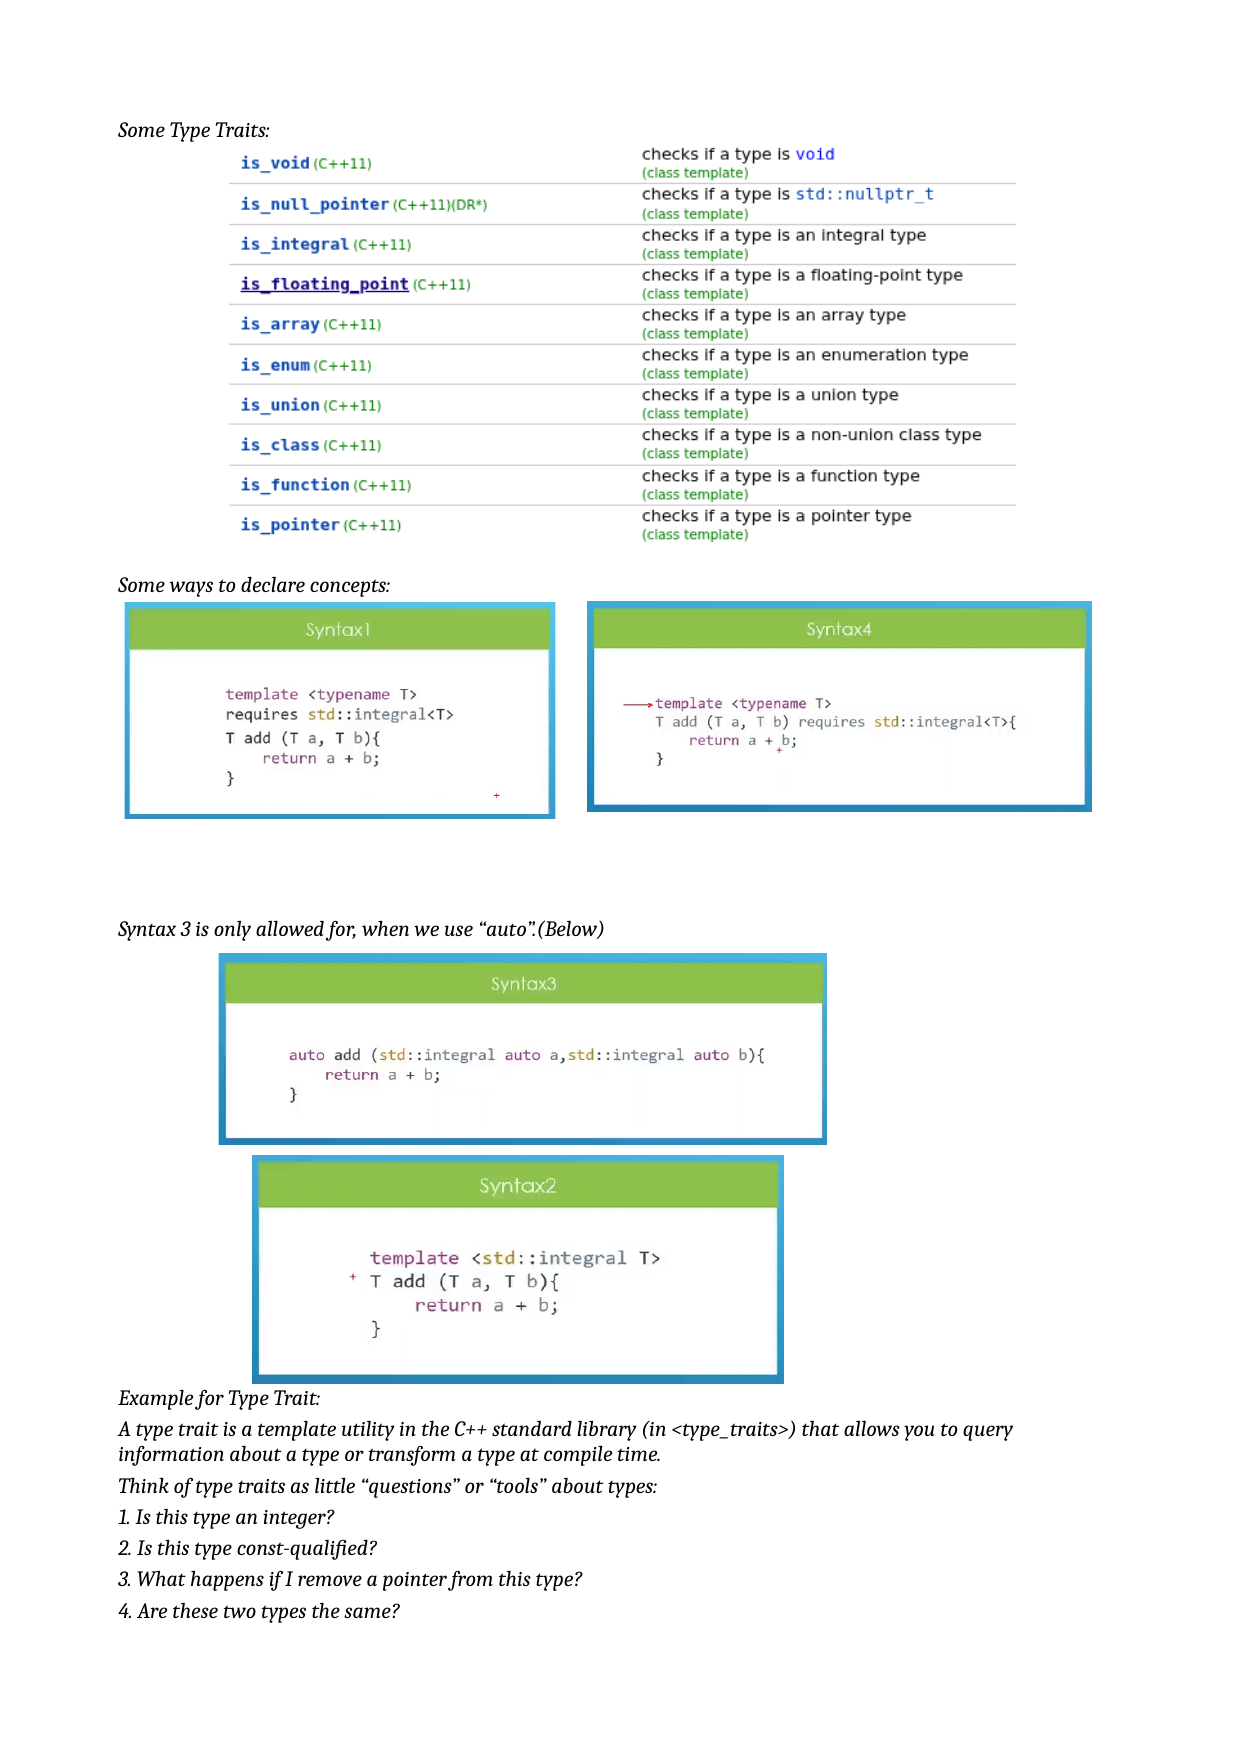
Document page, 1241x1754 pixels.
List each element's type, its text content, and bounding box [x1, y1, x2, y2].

picture [218, 953, 827, 1145]
picture [587, 601, 1092, 812]
text A type trait is a template utility in the C++ standard library (in <type_traits>) that allows you to query information about a type or transform a type at compile time. [118, 1417, 1122, 1467]
text Think of type traits as little “questions” or “tools” about types: [118, 1473, 1122, 1499]
picture [124, 602, 556, 819]
text Some Type Traits: [118, 118, 1122, 143]
text 4. Are these two types the same? [118, 1598, 1122, 1624]
text Example for Type Trait: [118, 1386, 1122, 1411]
text 2. Is this type const-qualified? [118, 1536, 1122, 1561]
picture [252, 1155, 784, 1384]
text 1. Is this type an integer? [118, 1505, 1122, 1530]
text Some ways to declare concepts: [118, 573, 1122, 598]
text Syntax 3 is only allowed for, when we use “auto”.(Below) [118, 917, 1122, 942]
text 3. What happens if I remove a pointer from this type? [118, 1567, 1122, 1592]
picture [224, 143, 1017, 542]
